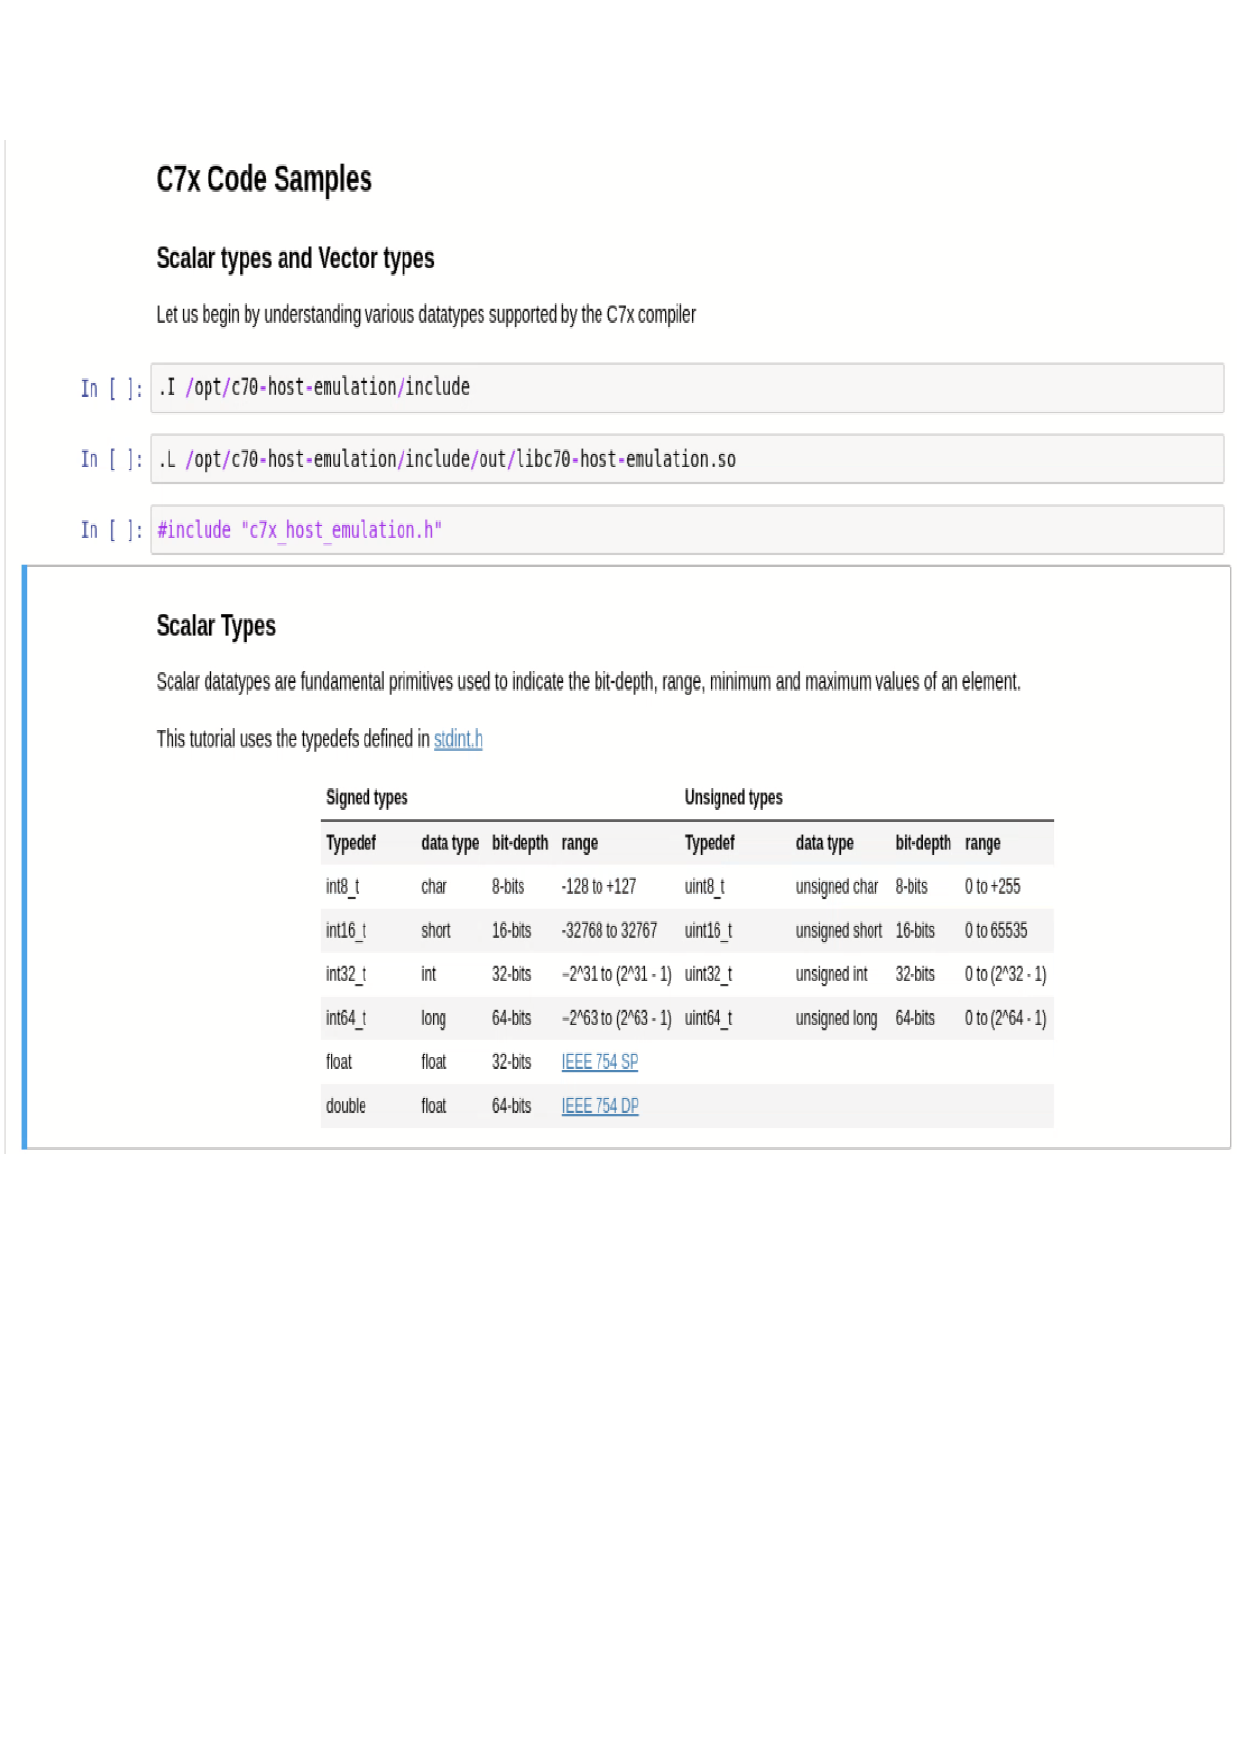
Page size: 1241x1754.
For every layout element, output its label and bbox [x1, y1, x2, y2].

picture [4, 140, 1238, 1154]
